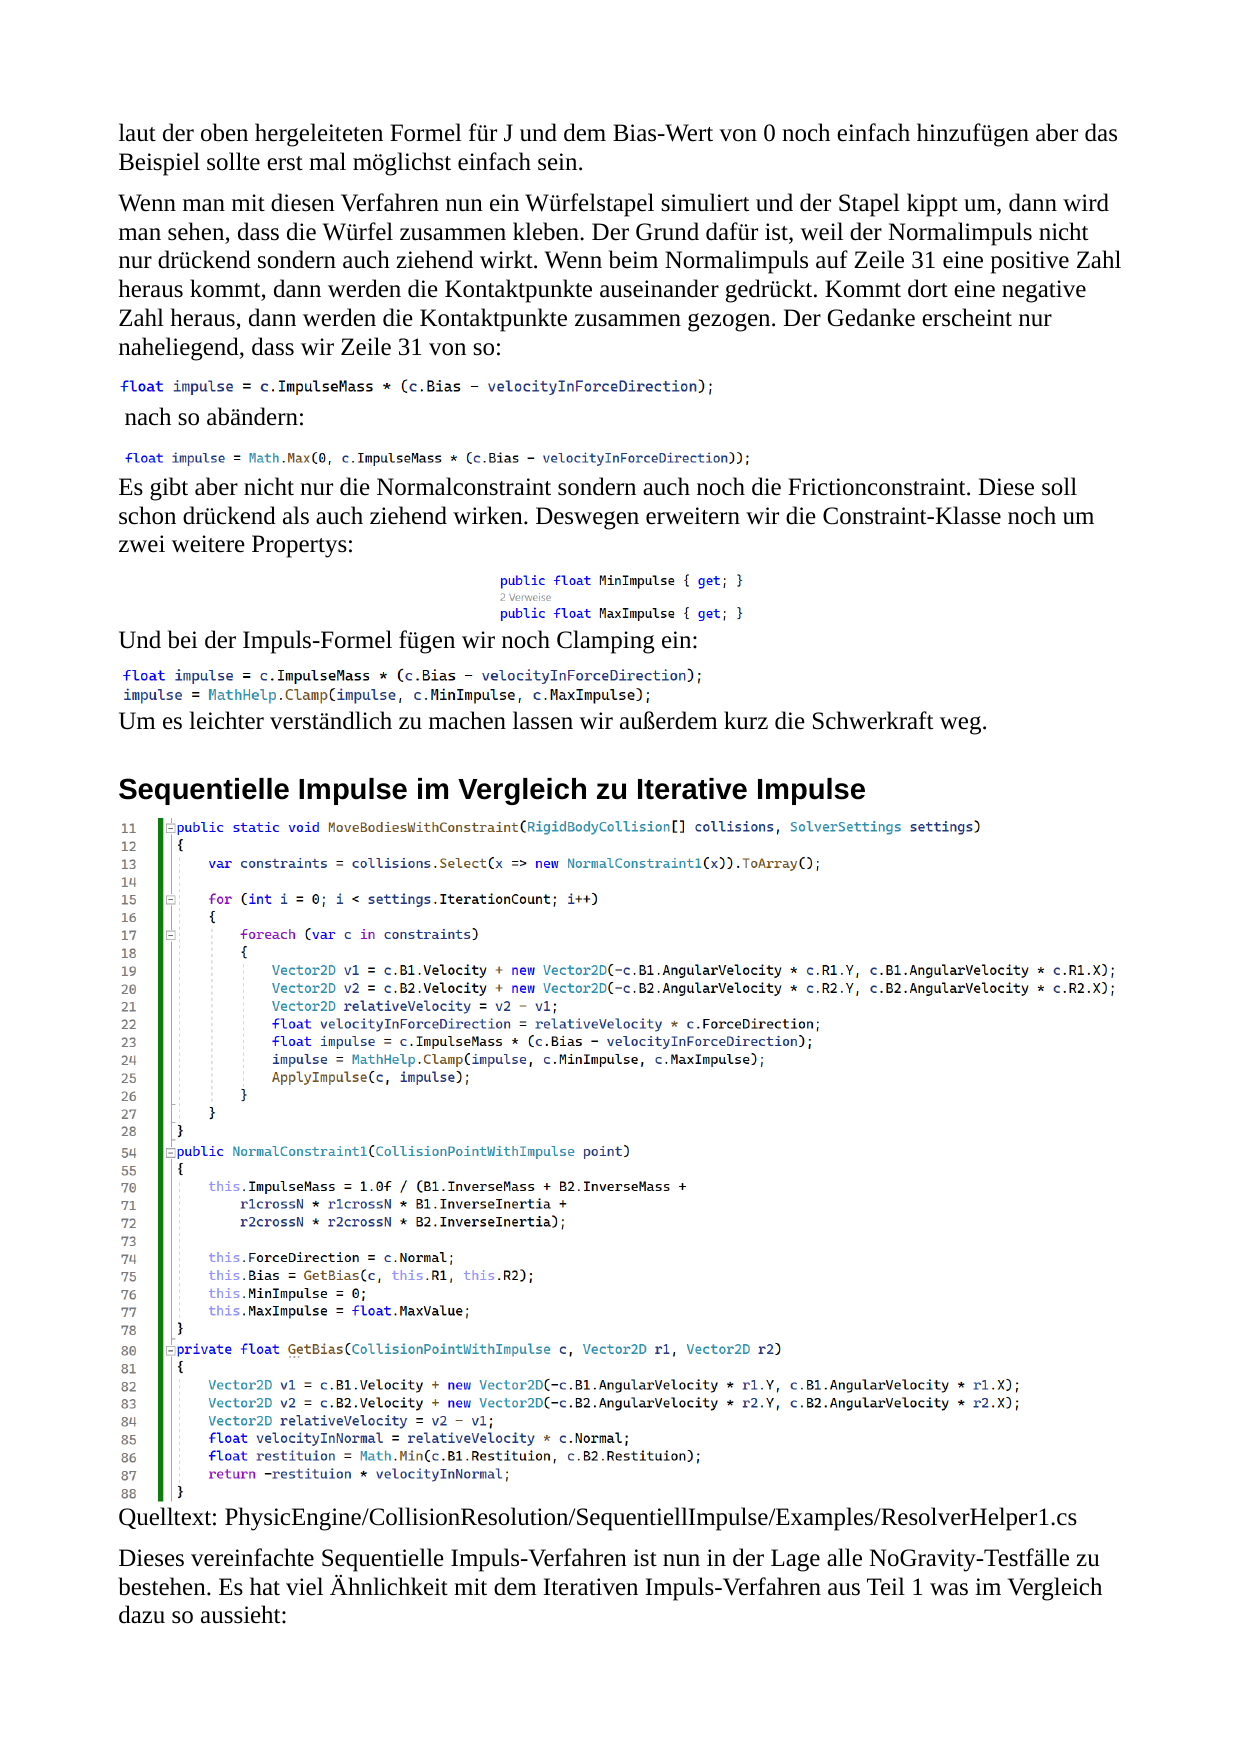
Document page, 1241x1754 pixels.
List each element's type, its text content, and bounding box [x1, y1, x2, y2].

text Um es leichter verständlich zu machen lassen wir außerdem kurz die Schwerkraft weg. [118, 667, 1122, 735]
subtitle Sequentielle Impulse im Vergleich zu Iterative Impulse [118, 772, 1122, 806]
picture [118, 373, 718, 402]
picture [118, 443, 752, 472]
text laut der oben hergeleiteten Formel für J und dem Bias-Wert von 0 noch einfach hinzufügen aber das Beispiel sollte erst mal möglichst einfach sein. [118, 118, 1122, 176]
picture [118, 666, 706, 706]
text Quelltext: PhysicEngine/CollisionResolution/SequentiellImpulse/Examples/ResolverHelper1.cs [118, 1502, 1122, 1531]
picture [494, 570, 746, 626]
text nach so abändern: [118, 373, 1122, 431]
text Wenn man mit diesen Verfahren nun ein Würfelstapel simuliert und der Stapel kippt um, dann wird man sehen, dass die Würfel zusammen kleben. Der Grund dafür ist, weil der Normalimpuls nicht nur drückend sondern auch ziehend wirkt. Wenn beim Normalimpuls auf Zeile 31 eine positive Zahl heraus kommt, dann werden die Kontaktpunkte auseinander gedrückt. Kommt dort eine negative Zahl heraus, dann werden die Kontaktpunkte zusammen gezogen. Der Gedanke erscheint nur naheliegend, dass wir Zeile 31 von so: [118, 188, 1122, 361]
text Und bei der Impuls-Formel fügen wir noch Clamping ein: [118, 571, 1122, 654]
text Dieses vereinfachte Sequentielle Impuls-Verfahren ist nun in der Lage alle NoGravity-Testfälle zu bestehen. Es hat viel Ähnlichkeit mit dem Iterativen Impuls-Verfahren aus Teil 1 was im Vergleich dazu so aussieht: [118, 1543, 1122, 1629]
text Es gibt aber nicht nur die Normalconstraint sondern auch noch die Frictionconstraint. Diese soll schon drückend als auch ziehend wirken. Deswegen erweitern wir die Constraint-Klasse noch um zwei weitere Propertys: [118, 443, 1122, 558]
